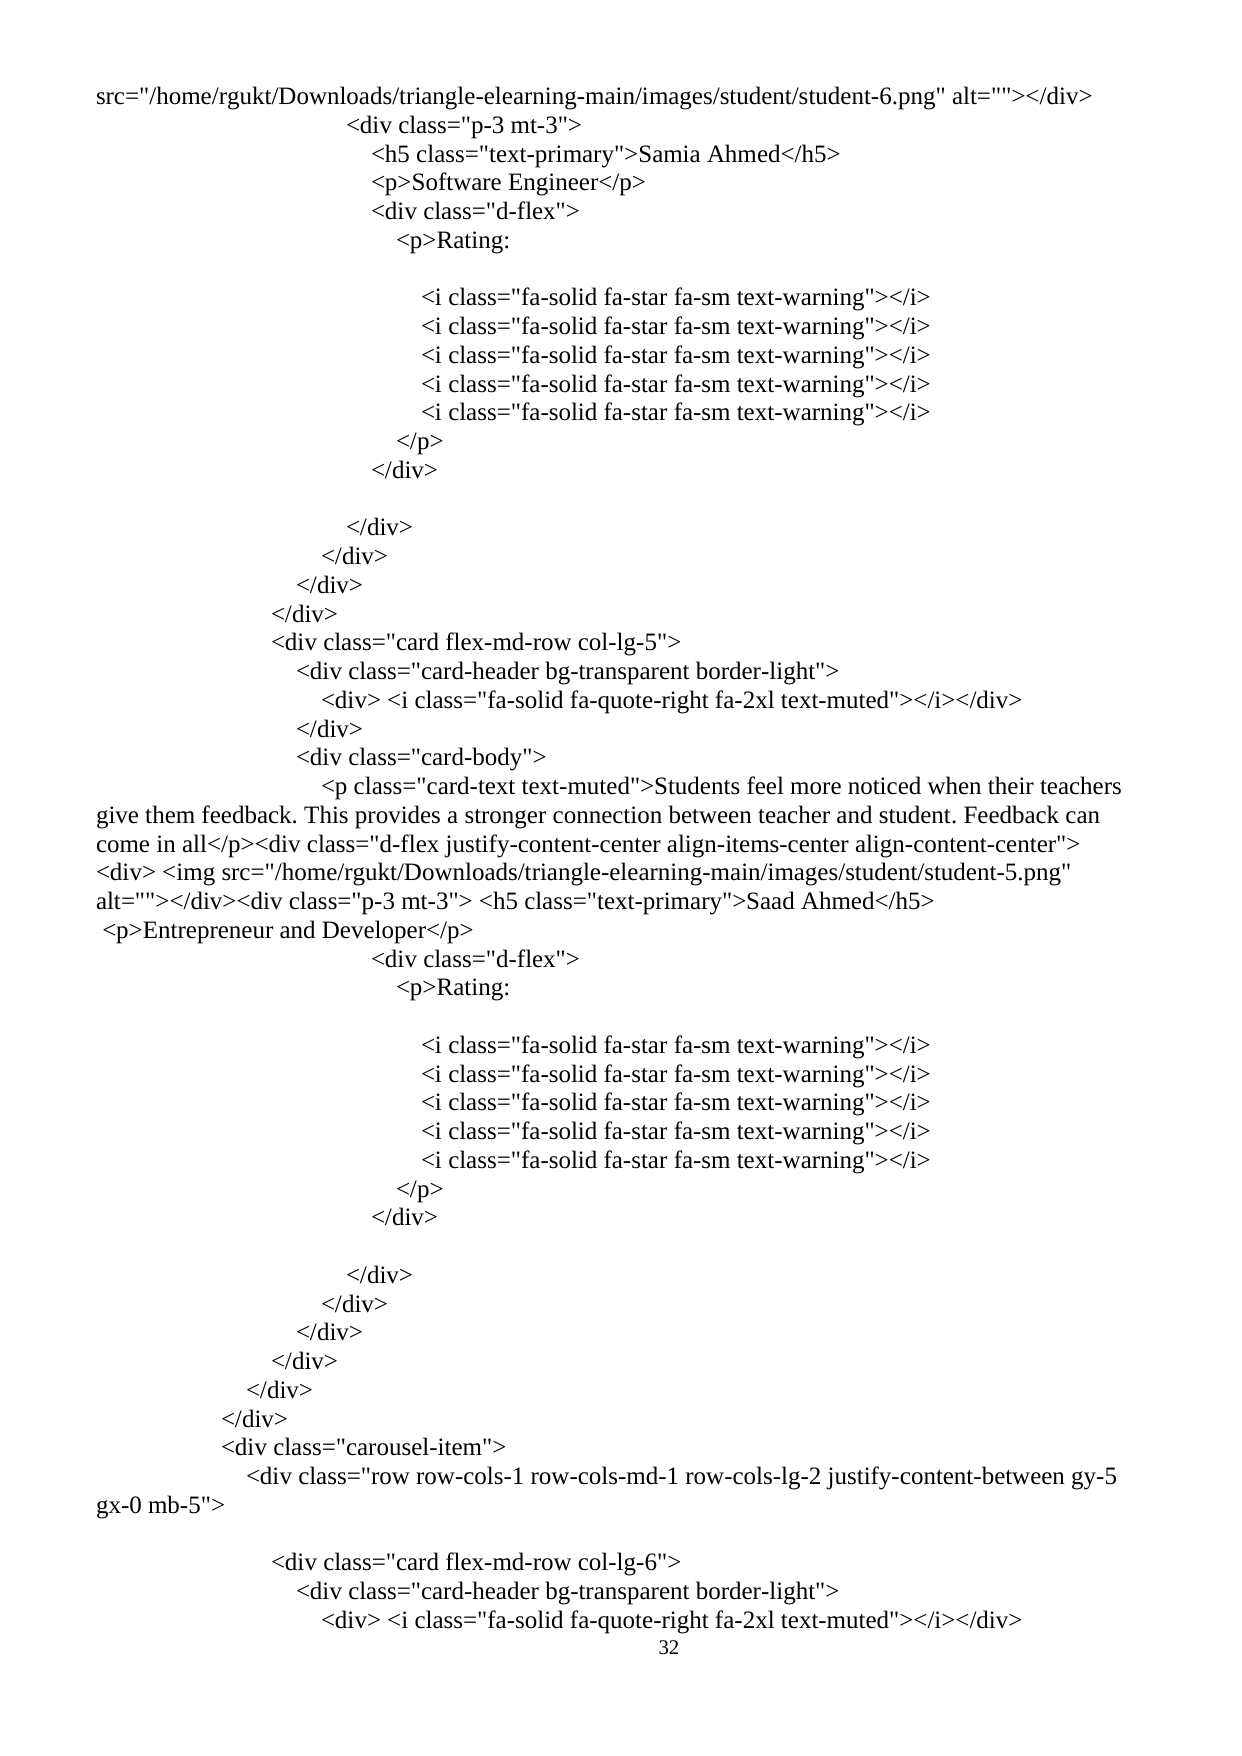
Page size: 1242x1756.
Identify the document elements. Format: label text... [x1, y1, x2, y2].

text <i class="fa-solid fa-star fa-sm text-warning"></i> [96, 397, 1152, 426]
text <i class="fa-solid fa-star fa-sm text-warning"></i> [96, 1087, 1152, 1116]
text <i class="fa-solid fa-star fa-sm text-warning"></i> [96, 311, 1152, 340]
text </div> [96, 1289, 1152, 1317]
text <div class="card-header bg-transparent border-light"> [96, 656, 1152, 685]
text </div> [96, 1260, 1152, 1289]
text </div> [96, 455, 1152, 484]
text <i class="fa-solid fa-star fa-sm text-warning"></i> [96, 369, 1152, 397]
text <div class="p-3 mt-3"> [96, 110, 1152, 139]
text <div class="row row-cols-1 row-cols-md-1 row-cols-lg-2 justify-content-between gy-5 gx-0 mb-5"> [96, 1461, 1152, 1519]
text <p>Rating: [96, 225, 1152, 254]
text </div> [96, 541, 1152, 570]
text <div class="card flex-md-row col-lg-6"> [96, 1547, 1152, 1576]
text </div> [96, 1202, 1152, 1231]
text <p>Rating: [96, 972, 1152, 1001]
text <i class="fa-solid fa-star fa-sm text-warning"></i> [96, 1116, 1152, 1145]
text <div class="card-body"> [96, 742, 1152, 771]
text <i class="fa-solid fa-star fa-sm text-warning"></i> [96, 1145, 1152, 1174]
text </div> [96, 1404, 1152, 1432]
text <i class="fa-solid fa-star fa-sm text-warning"></i> [96, 1059, 1152, 1087]
text src="/home/rgukt/Downloads/triangle-elearning-main/images/student/student-6.png" alt=""></div> [96, 81, 1152, 110]
text <div class="card-header bg-transparent border-light"> [96, 1576, 1152, 1605]
text </div> [96, 1375, 1152, 1404]
text <i class="fa-solid fa-star fa-sm text-warning"></i> [96, 282, 1152, 311]
text </p> [96, 426, 1152, 455]
text <i class="fa-solid fa-star fa-sm text-warning"></i> [96, 340, 1152, 369]
text </div> [96, 714, 1152, 742]
text <p>Software Engineer</p> [96, 167, 1152, 196]
text </p> [96, 1174, 1152, 1202]
text <div class="d-flex"> [96, 944, 1152, 972]
text <div> <i class="fa-solid fa-quote-right fa-2xl text-muted"></i></div> [96, 1605, 1152, 1634]
text <div class="card flex-md-row col-lg-5"> [96, 627, 1152, 656]
text </div> [96, 1317, 1152, 1346]
text <div> <i class="fa-solid fa-quote-right fa-2xl text-muted"></i></div> [96, 685, 1152, 714]
text </div> [96, 1346, 1152, 1375]
text <p>Entrepreneur and Developer</p> [96, 915, 1152, 944]
text </div> [96, 570, 1152, 599]
text </div> [96, 599, 1152, 627]
text <i class="fa-solid fa-star fa-sm text-warning"></i> [96, 1030, 1152, 1059]
text <h5 class="text-primary">Samia Ahmed</h5> [96, 139, 1152, 167]
text </div> [96, 512, 1152, 541]
text <p class="card-text text-muted">Students feel more noticed when their teachers give them feedback. This provides a stronger connection between teacher and student. Feedback can come in all</p><div class="d-flex justify-content-center align-items-center align-content-center"> [96, 771, 1152, 857]
text <div class="carousel-item"> [96, 1432, 1152, 1461]
text <div> <img src="/home/rgukt/Downloads/triangle-elearning-main/images/student/student-5.png" alt=""></div><div class="p-3 mt-3"> <h5 class="text-primary">Saad Ahmed</h5> [96, 857, 1152, 915]
text <div class="d-flex"> [96, 196, 1152, 225]
